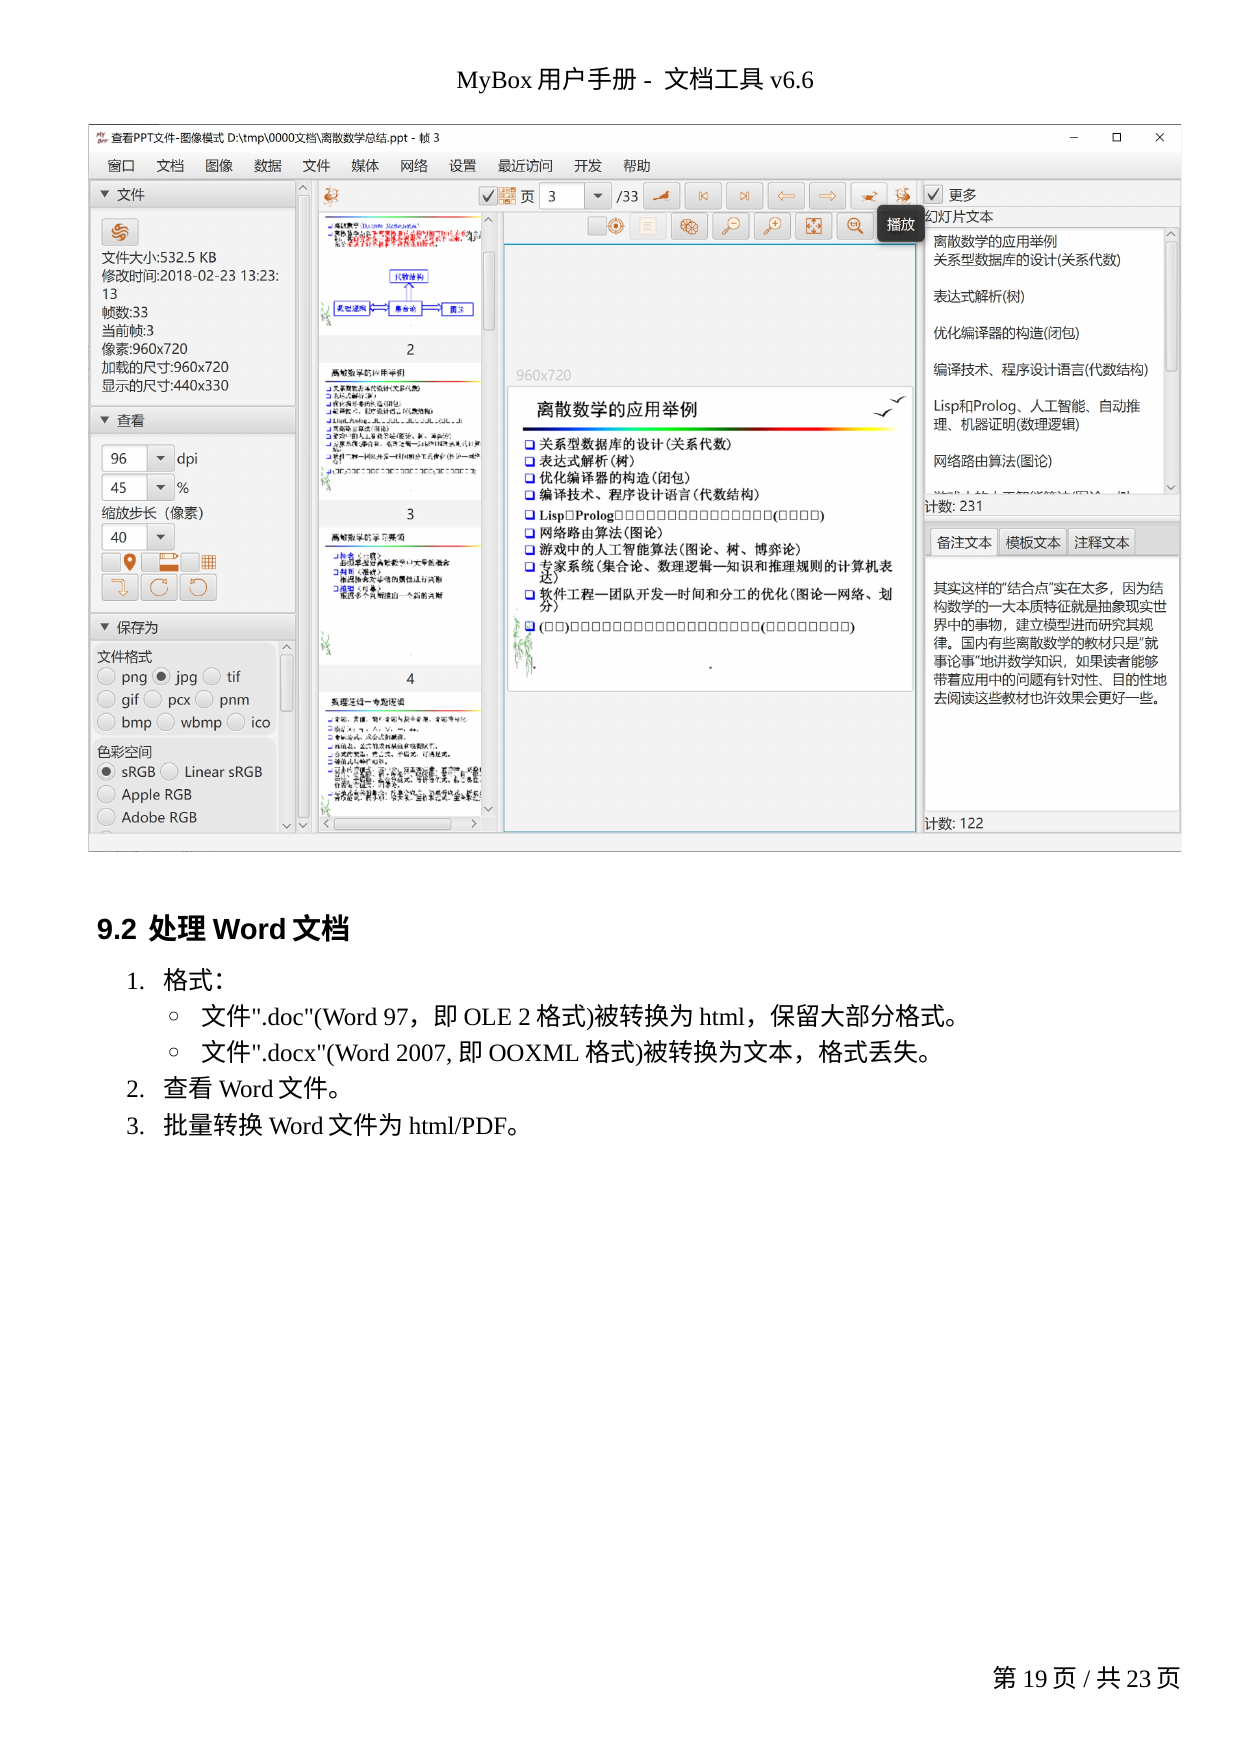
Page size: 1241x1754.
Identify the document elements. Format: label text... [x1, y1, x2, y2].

list 批量转换Word文件为html/PDF。 [126, 1105, 1181, 1141]
picture [88, 124, 1182, 852]
list 查看Word文件。 [126, 1069, 1181, 1105]
subtitle 处理Word文档 [88, 905, 1181, 948]
list 格式： [126, 960, 1181, 996]
list 文件".docx"(Word 2007, 即OOXML格式)被转换为文本，格式丢失。 [163, 1033, 1181, 1069]
list 文件".doc"(Word 97，即OLE 2格式)被转换为html，保留大部分格式。 [163, 996, 1181, 1033]
